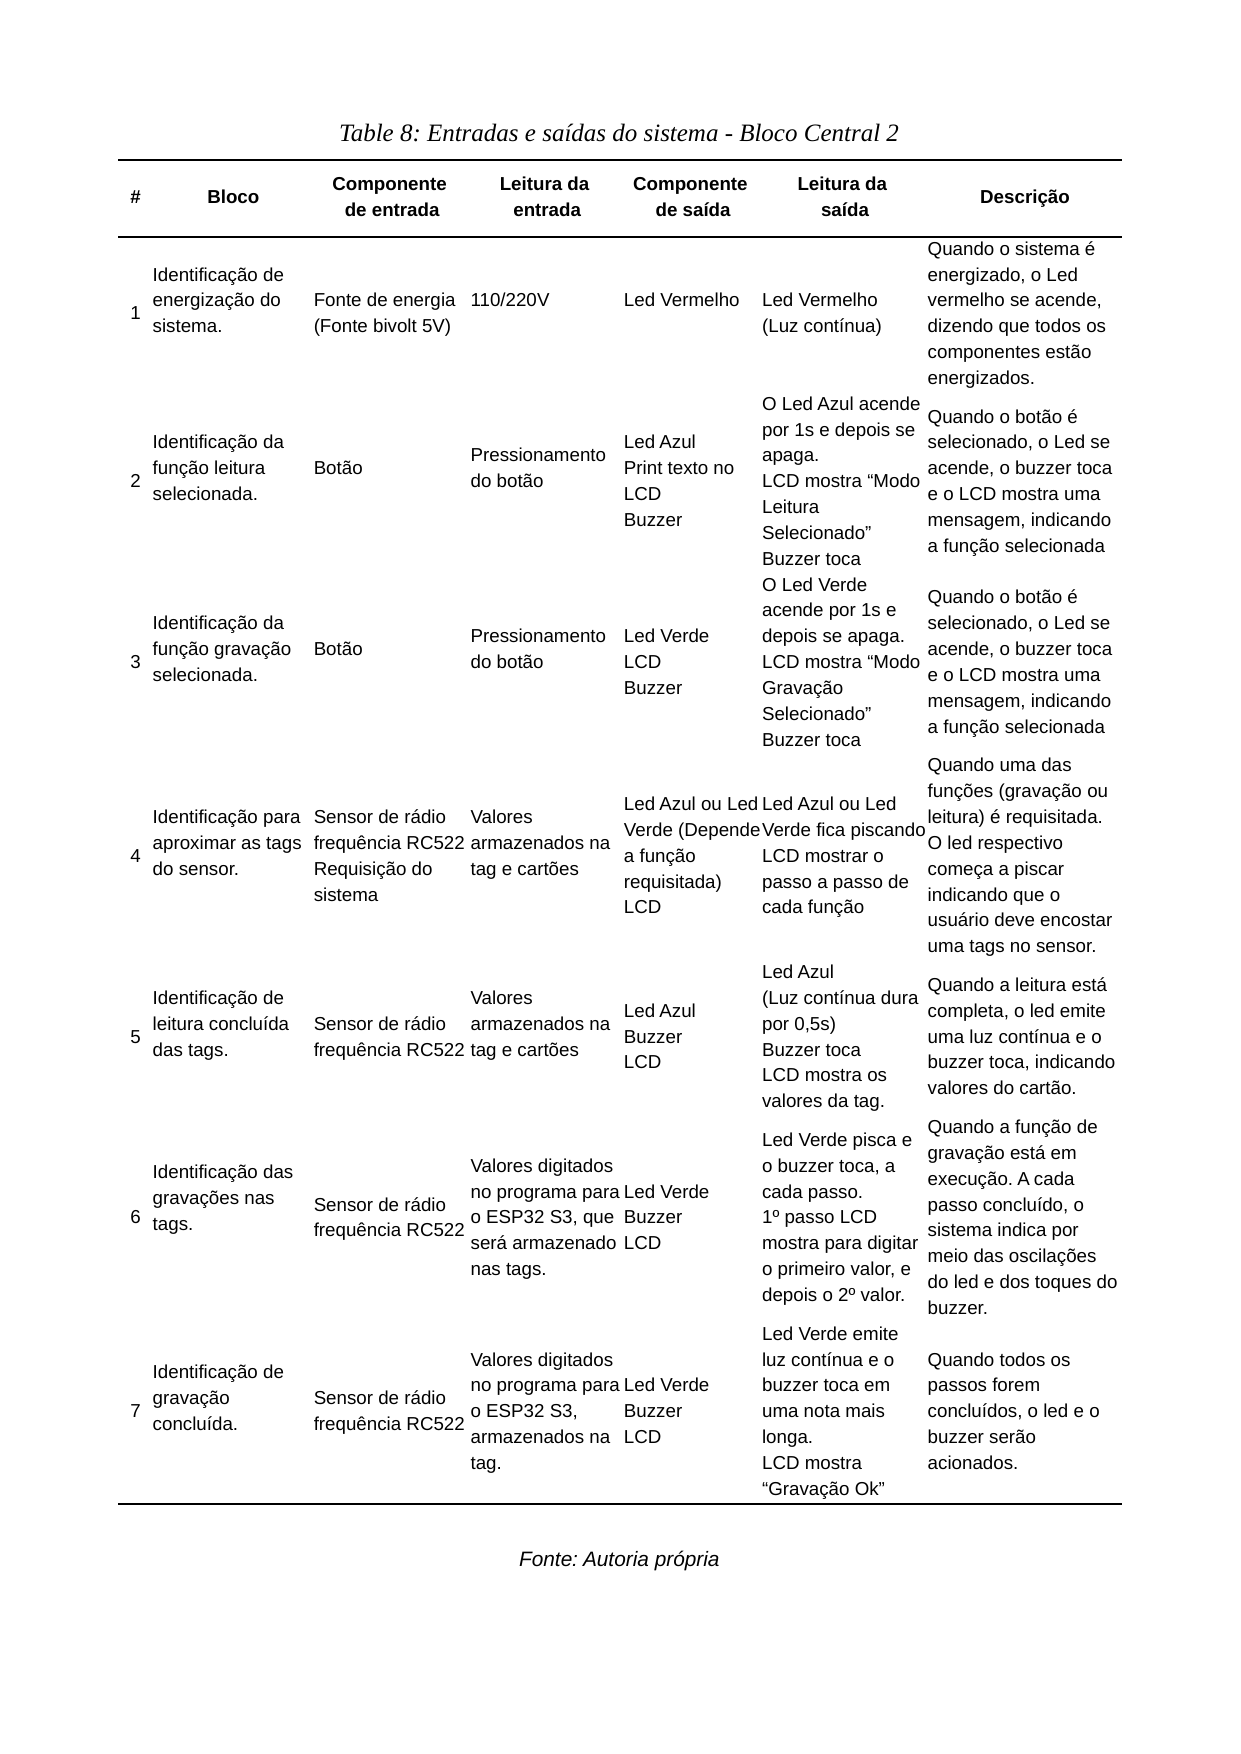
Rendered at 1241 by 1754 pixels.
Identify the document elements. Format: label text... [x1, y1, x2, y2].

table_cell Quando todos os passos forem concluídos, o led e o buzzer serão acionados. [928, 1323, 1122, 1503]
table_cell Led Vermelho [624, 238, 762, 392]
table_cell 4 [118, 754, 152, 961]
table_cell Led Vermelho (Luz contínua) [762, 238, 927, 392]
table_cell Led Azul ou Led Verde fica piscando LCD mostrar o passo a passo de cada função [762, 754, 927, 961]
table_cell Identificação de leitura concluída das tags. [153, 961, 313, 1116]
table_header Componente de entrada [314, 161, 470, 236]
table_cell Quando a função de gravação está em execução. A cada passo concluído, o sistema indica por meio das oscilações do led e dos toques do buzzer. [928, 1116, 1122, 1322]
table_cell Led Verde Buzzer LCD [624, 1116, 762, 1322]
table_header Componente de saída [624, 161, 762, 236]
table_cell Identificação da função gravação selecionada. [153, 573, 313, 754]
table_cell Identificação da função leitura selecionada. [153, 393, 313, 573]
table_cell 110/220V [470, 238, 624, 392]
table_cell Led Verde pisca e o buzzer toca, a cada passo. 1º passo LCD mostra para digitar o primeiro valor, e depois o 2º valor. [762, 1116, 927, 1322]
table_cell Sensor de rádio frequência RC522 [314, 1116, 470, 1322]
table_cell O Led Azul acende por 1s e depois se apaga. LCD mostra “Modo Leitura Selecionado” Buzzer toca [762, 393, 927, 573]
table_header Leitura da saída [762, 161, 927, 236]
table_cell 1 [118, 238, 152, 392]
table_cell Quando o botão é selecionado, o Led se acende, o buzzer toca e o LCD mostra uma mensagem, indicando a função selecionada [928, 393, 1122, 573]
table_cell Led Azul (Luz contínua dura por 0,5s) Buzzer toca LCD mostra os valores da tag. [762, 961, 927, 1116]
table_cell Pressionamento do botão [470, 393, 624, 573]
table_cell Sensor de rádio frequência RC522 Requisição do sistema [314, 754, 470, 961]
table_cell Quando o botão é selecionado, o Led se acende, o buzzer toca e o LCD mostra uma mensagem, indicando a função selecionada [928, 573, 1122, 754]
table_cell Valores armazenados na tag e cartões [470, 754, 624, 961]
table_cell Identificação das gravações nas tags. [153, 1116, 313, 1322]
table_header Descrição [928, 161, 1122, 236]
table_cell Led Azul Buzzer LCD [624, 961, 762, 1116]
table_cell Led Azul Print texto no LCD Buzzer [624, 393, 762, 573]
text Fonte: Autoria própria [118, 1547, 1122, 1571]
table_cell Pressionamento do botão [470, 573, 624, 754]
text Table 8: Entradas e saídas do sistema - Bloco Central 2 [118, 118, 1122, 147]
table_cell Identificação de gravação concluída. [153, 1323, 313, 1503]
table_cell Identificação para aproximar as tags do sensor. [153, 754, 313, 961]
table_cell Botão [314, 573, 470, 754]
table_cell Valores digitados no programa para o ESP32 S3, que será armazenado nas tags. [470, 1116, 624, 1322]
table_header Leitura da entrada [470, 161, 624, 236]
table_cell Identificação de energização do sistema. [153, 238, 313, 392]
table_header # [118, 161, 152, 236]
table_cell Led Verde emite luz contínua e o buzzer toca em uma nota mais longa. LCD mostra “Gravação Ok” [762, 1323, 927, 1503]
table_cell 6 [118, 1116, 152, 1322]
table_cell Led Verde LCD Buzzer [624, 573, 762, 754]
table_cell O Led Verde acende por 1s e depois se apaga. LCD mostra “Modo Gravação Selecionado” Buzzer toca [762, 573, 927, 754]
table_header Bloco [153, 161, 313, 236]
table_cell Valores armazenados na tag e cartões [470, 961, 624, 1116]
table_cell 3 [118, 573, 152, 754]
table_cell Led Azul ou Led Verde (Depende a função requisitada) LCD [624, 754, 762, 961]
table_cell 7 [118, 1323, 152, 1503]
table_cell Botão [314, 393, 470, 573]
table_cell Quando a leitura está completa, o led emite uma luz contínua e o buzzer toca, indicando valores do cartão. [928, 961, 1122, 1116]
table_cell Valores digitados no programa para o ESP32 S3, armazenados na tag. [470, 1323, 624, 1503]
table_cell Led Verde Buzzer LCD [624, 1323, 762, 1503]
table_cell 2 [118, 393, 152, 573]
table_cell 5 [118, 961, 152, 1116]
table_cell Sensor de rádio frequência RC522 [314, 961, 470, 1116]
table_cell Fonte de energia (Fonte bivolt 5V) [314, 238, 470, 392]
table_cell Sensor de rádio frequência RC522 [314, 1323, 470, 1503]
table_cell Quando o sistema é energizado, o Led vermelho se acende, dizendo que todos os componentes estão energizados. [928, 238, 1122, 392]
table_cell Quando uma das funções (gravação ou leitura) é requisitada. O led respectivo começa a piscar indicando que o usuário deve encostar uma tags no sensor. [928, 754, 1122, 961]
